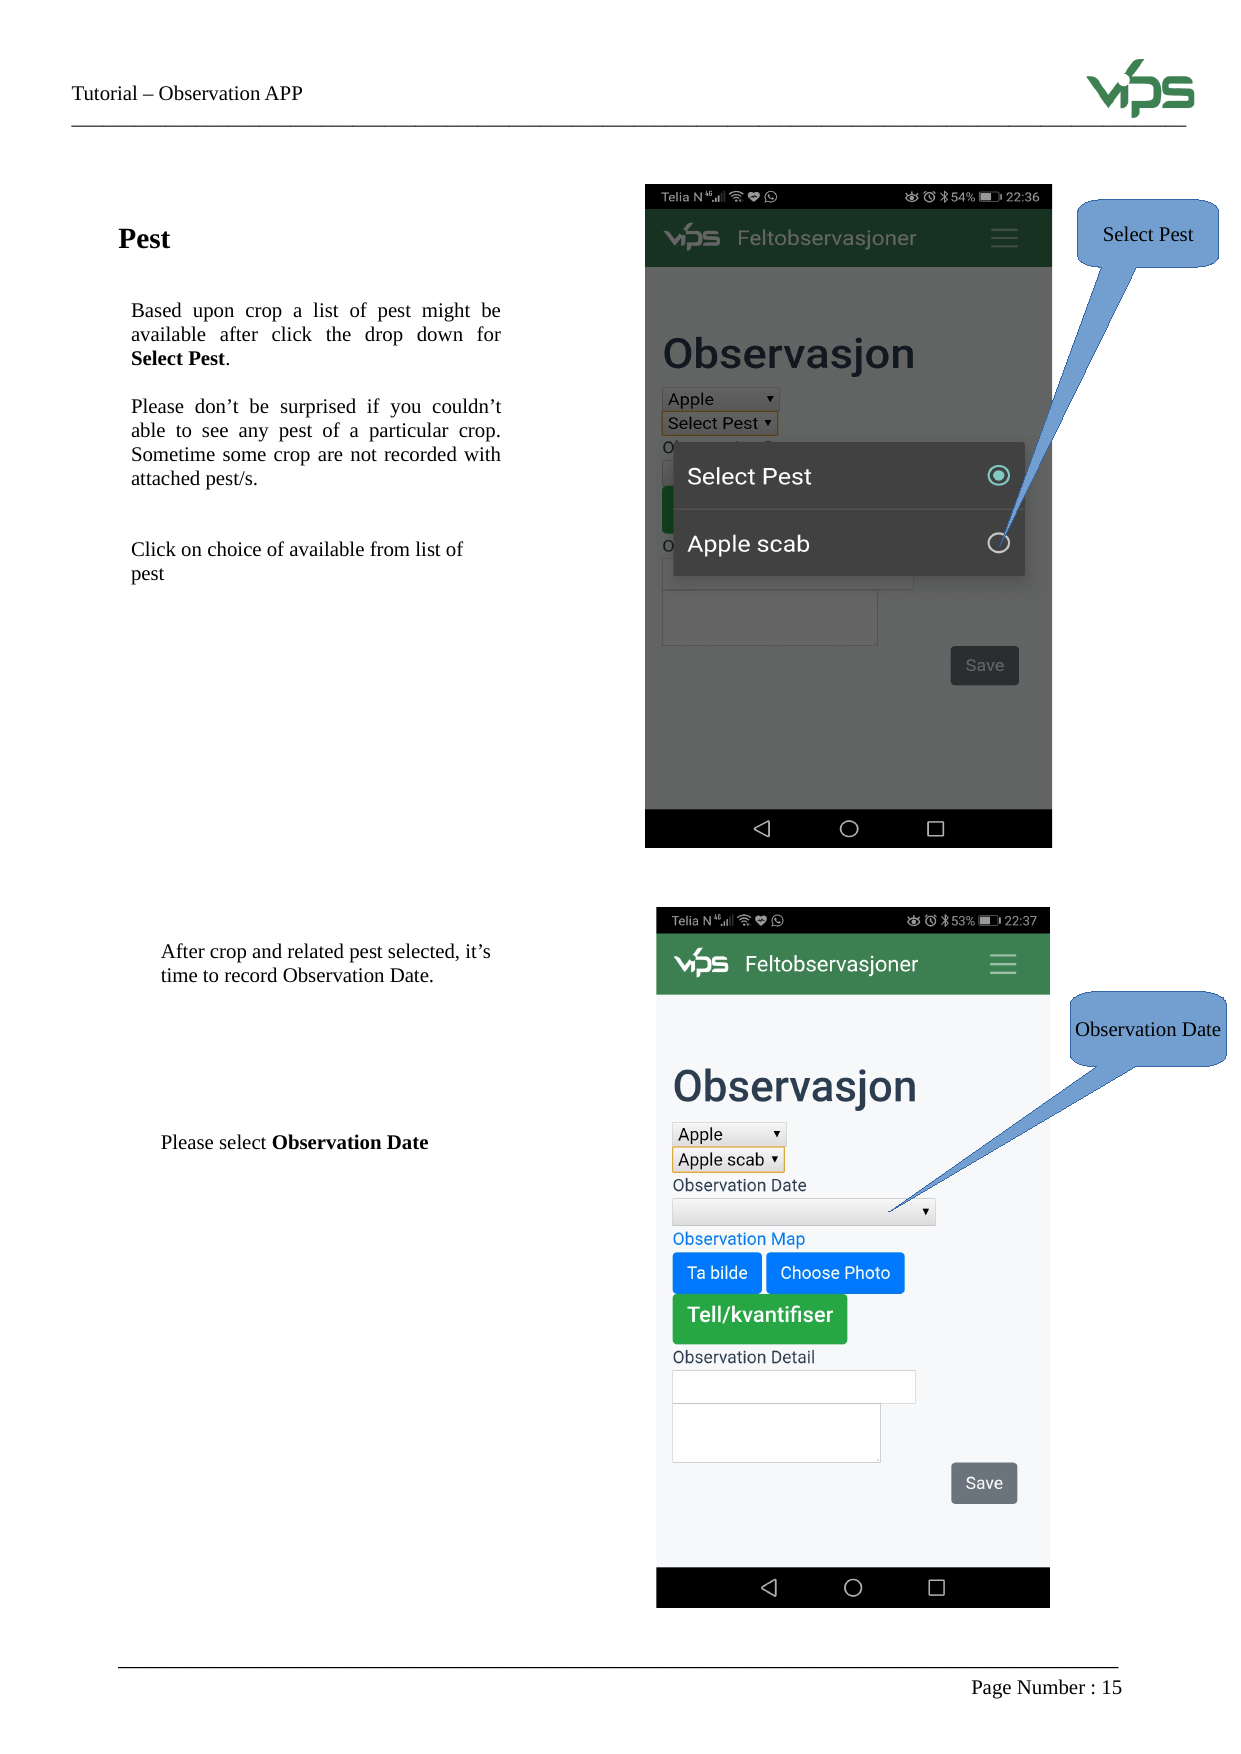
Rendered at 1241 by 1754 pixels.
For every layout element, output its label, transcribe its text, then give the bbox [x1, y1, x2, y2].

picture [1086, 59, 1195, 118]
subtitle [1053, 222, 1077, 255]
subtitle Pest [118, 222, 645, 255]
picture [656, 907, 1050, 1608]
picture [645, 184, 1053, 848]
